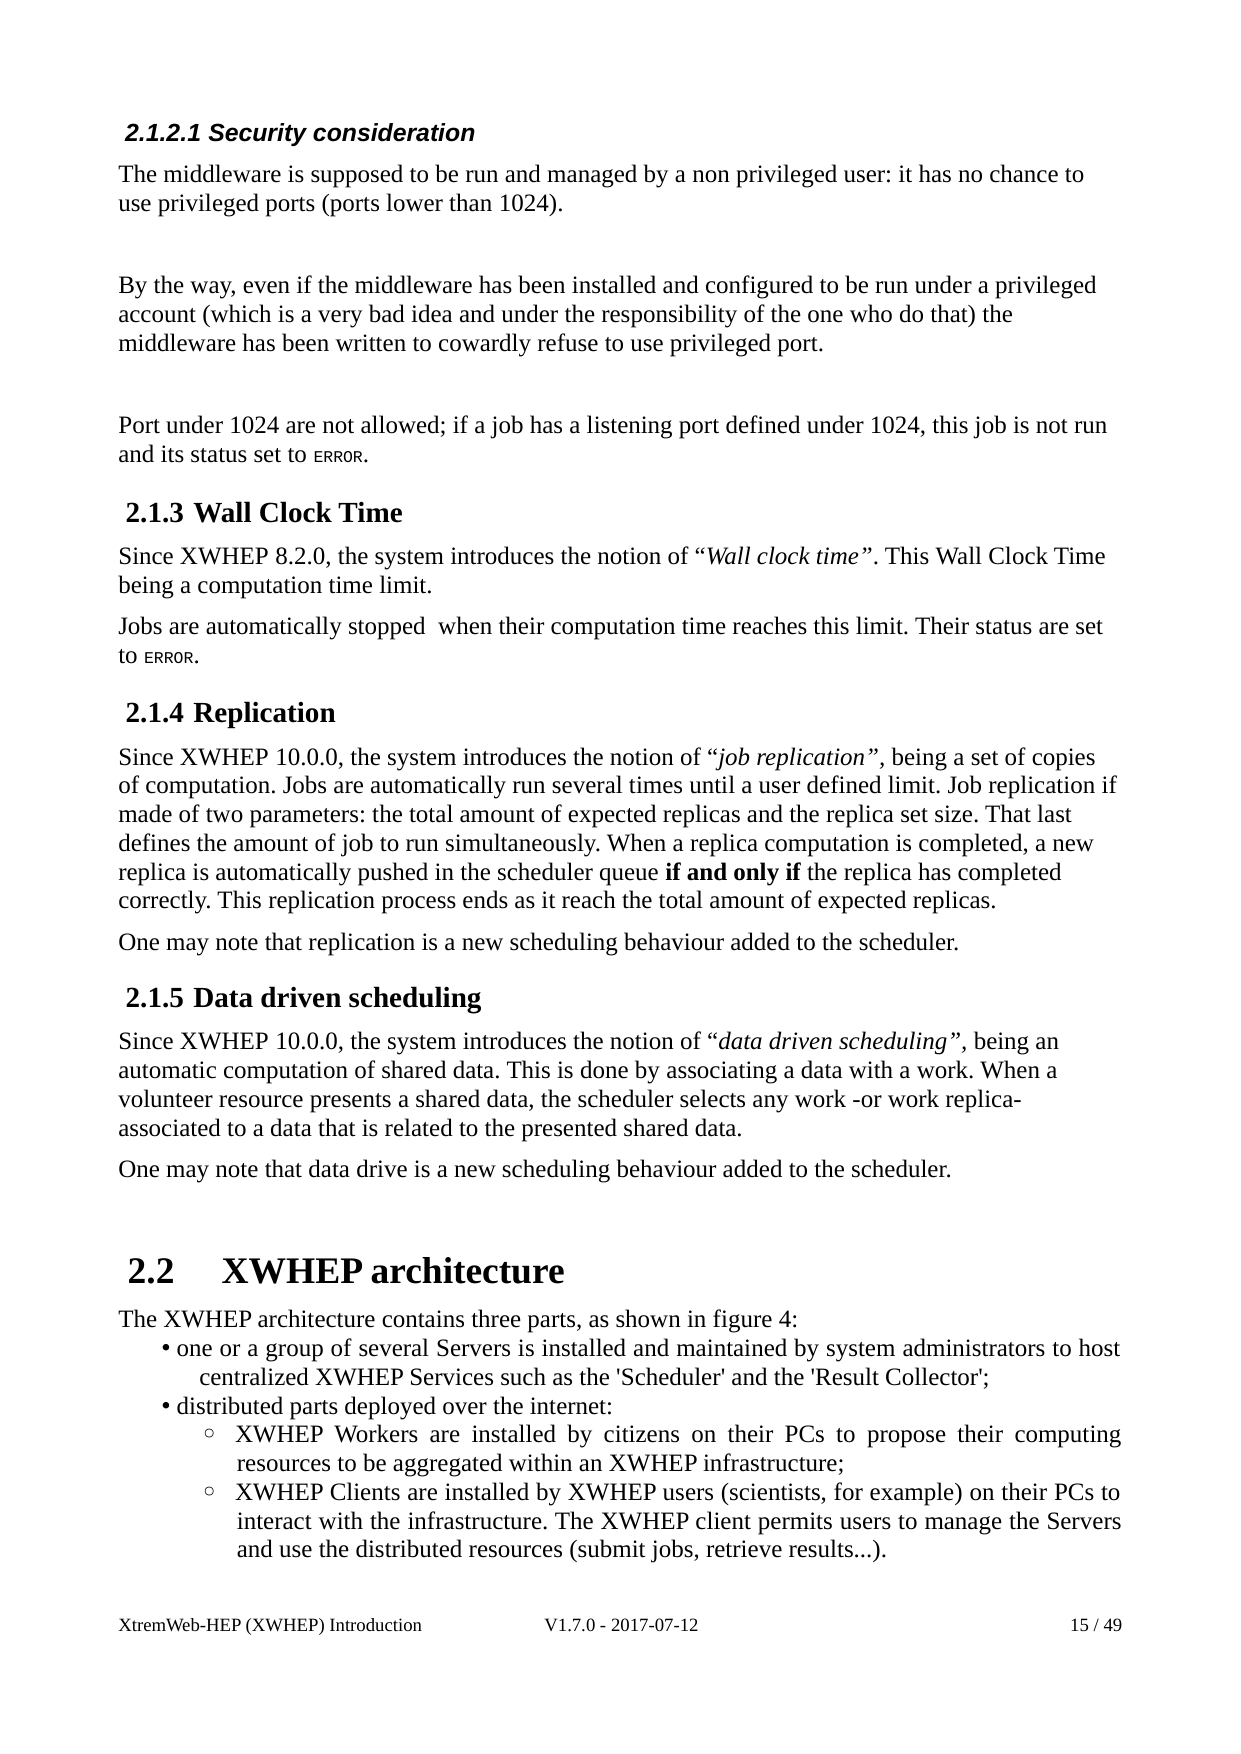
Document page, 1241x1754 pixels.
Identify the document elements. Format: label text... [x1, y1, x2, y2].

text Port under 1024 are not allowed; if a job has a listening port defined under 1024, this job is not run and its status set to error. [118, 410, 1122, 470]
text Since XWHEP 10.0.0, the system introduces the notion of “job replication”, being a set of copies of computation. Jobs are automatically run several times until a user defined limit. Job replication if made of two parameters: the total amount of expected replicas and the replica set size. That last defines the amount of job to run simultaneously. When a replica computation is completed, a new replica is automatically pushed in the scheduler queue if and only if the replica has completed correctly. This replication process ends as it reach the total amount of expected replicas. [118, 742, 1122, 914]
text By the way, even if the middleware has been installed and configured to be run under a privileged account (which is a very bad idea and under the responsibility of the one who do that) the middleware has been written to cowardly refuse to use privileged port. [118, 270, 1122, 357]
text One may note that replication is a new scheduling behaviour added to the scheduler. [118, 927, 1122, 955]
subtitle Replication [118, 696, 1122, 729]
subtitle XWHEP architecture [118, 1249, 1122, 1292]
list XWHEP Clients are installed by XWHEP users (scientists, for example) on their PCs to interact with the infrastructure. The XWHEP client permits users to manage the Servers and use the distributed resources (submit jobs, retrieve results...). [199, 1477, 1122, 1563]
text Since XWHEP 8.2.0, the system introduces the notion of “Wall clock time”. This Wall Clock Time being a computation time limit. [118, 541, 1122, 598]
list XWHEP Workers are installed by citizens on their PCs to propose their computing resources to be aggregated within an XWHEP infrastructure; [199, 1419, 1122, 1477]
list one or a group of several Servers is installed and maintained by system administrators to host centralized XWHEP Services such as the 'Scheduler' and the 'Result Collector'; [162, 1333, 1122, 1391]
text The middleware is supposed to be run and managed by a non privileged user: it has no chance to use privileged ports (ports lower than 1024). [118, 159, 1122, 217]
subtitle Wall Clock Time [118, 495, 1122, 528]
text Since XWHEP 10.0.0, the system introduces the notion of “data driven scheduling”, being an automatic computation of shared data. This is done by associating a data with a work. When a volunteer resource presents a shared data, the scheduler selects any work -or work replica- associated to a data that is related to the presented shared data. [118, 1026, 1122, 1141]
text The XWHEP architecture contains three parts, as shown in figure 4: [118, 1304, 1122, 1333]
list distributed parts deployed over the internet: [162, 1391, 1122, 1419]
text Jobs are automatically stopped when their computation time reaches this limit. Their status are set to error. [118, 611, 1122, 671]
text One may note that data drive is a new scheduling behaviour added to the scheduler. [118, 1154, 1122, 1183]
subtitle Security consideration [118, 118, 1122, 147]
subtitle Data driven scheduling [118, 980, 1122, 1014]
